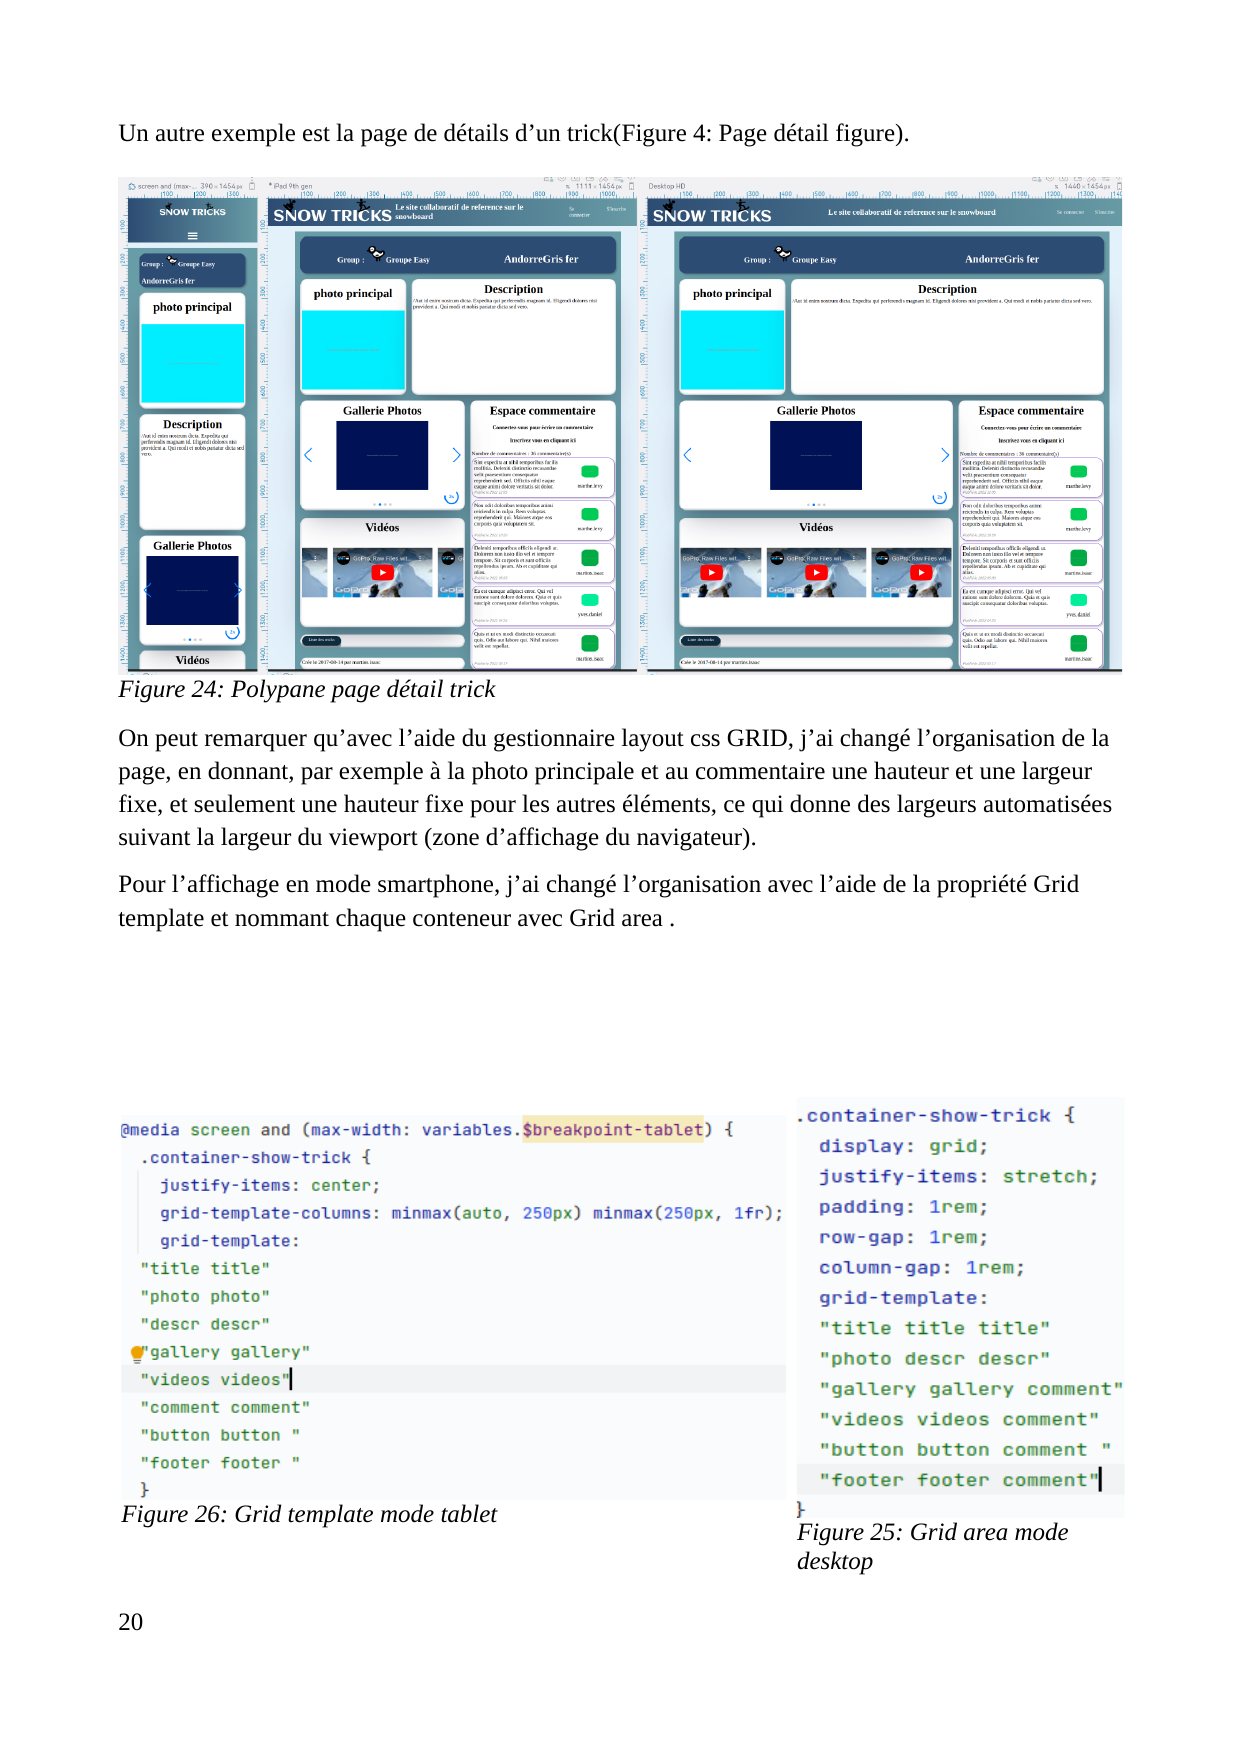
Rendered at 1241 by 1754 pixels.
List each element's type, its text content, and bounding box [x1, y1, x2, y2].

text [118, 166, 1122, 177]
text [121, 1102, 786, 1115]
text Figure 26: Grid template mode tablet [121, 1500, 786, 1528]
text Figure 25: Grid area mode desktop [797, 1518, 1125, 1575]
text [121, 1528, 786, 1573]
text Pour l’affichage en mode smartphone, j’ai changé l’organisation avec l’aide de la propriété Grid template et nommant chaque conteneur avec Grid area . [118, 869, 1122, 931]
text On peut remarquer qu’avec l’aide du gestionnaire layout css GRID, j’ai changé l’organisation de la page, en donnant, par exemple à la photo principale et au commentaire une hauteur et une largeur fixe, et seulement une hauteur fixe pour les autres éléments, ce qui donne des largeurs automatisées suivant la largeur du viewport (zone d’affichage du navigateur). [118, 703, 1122, 851]
text Figure 24: Polypane page détail trick [118, 675, 1122, 703]
text Un autre exemple est la page de détails d’un trick(Figure 4: Page détail figure). [118, 118, 1122, 147]
picture [796, 1097, 1125, 1518]
picture [118, 177, 1123, 675]
picture [121, 1115, 787, 1500]
